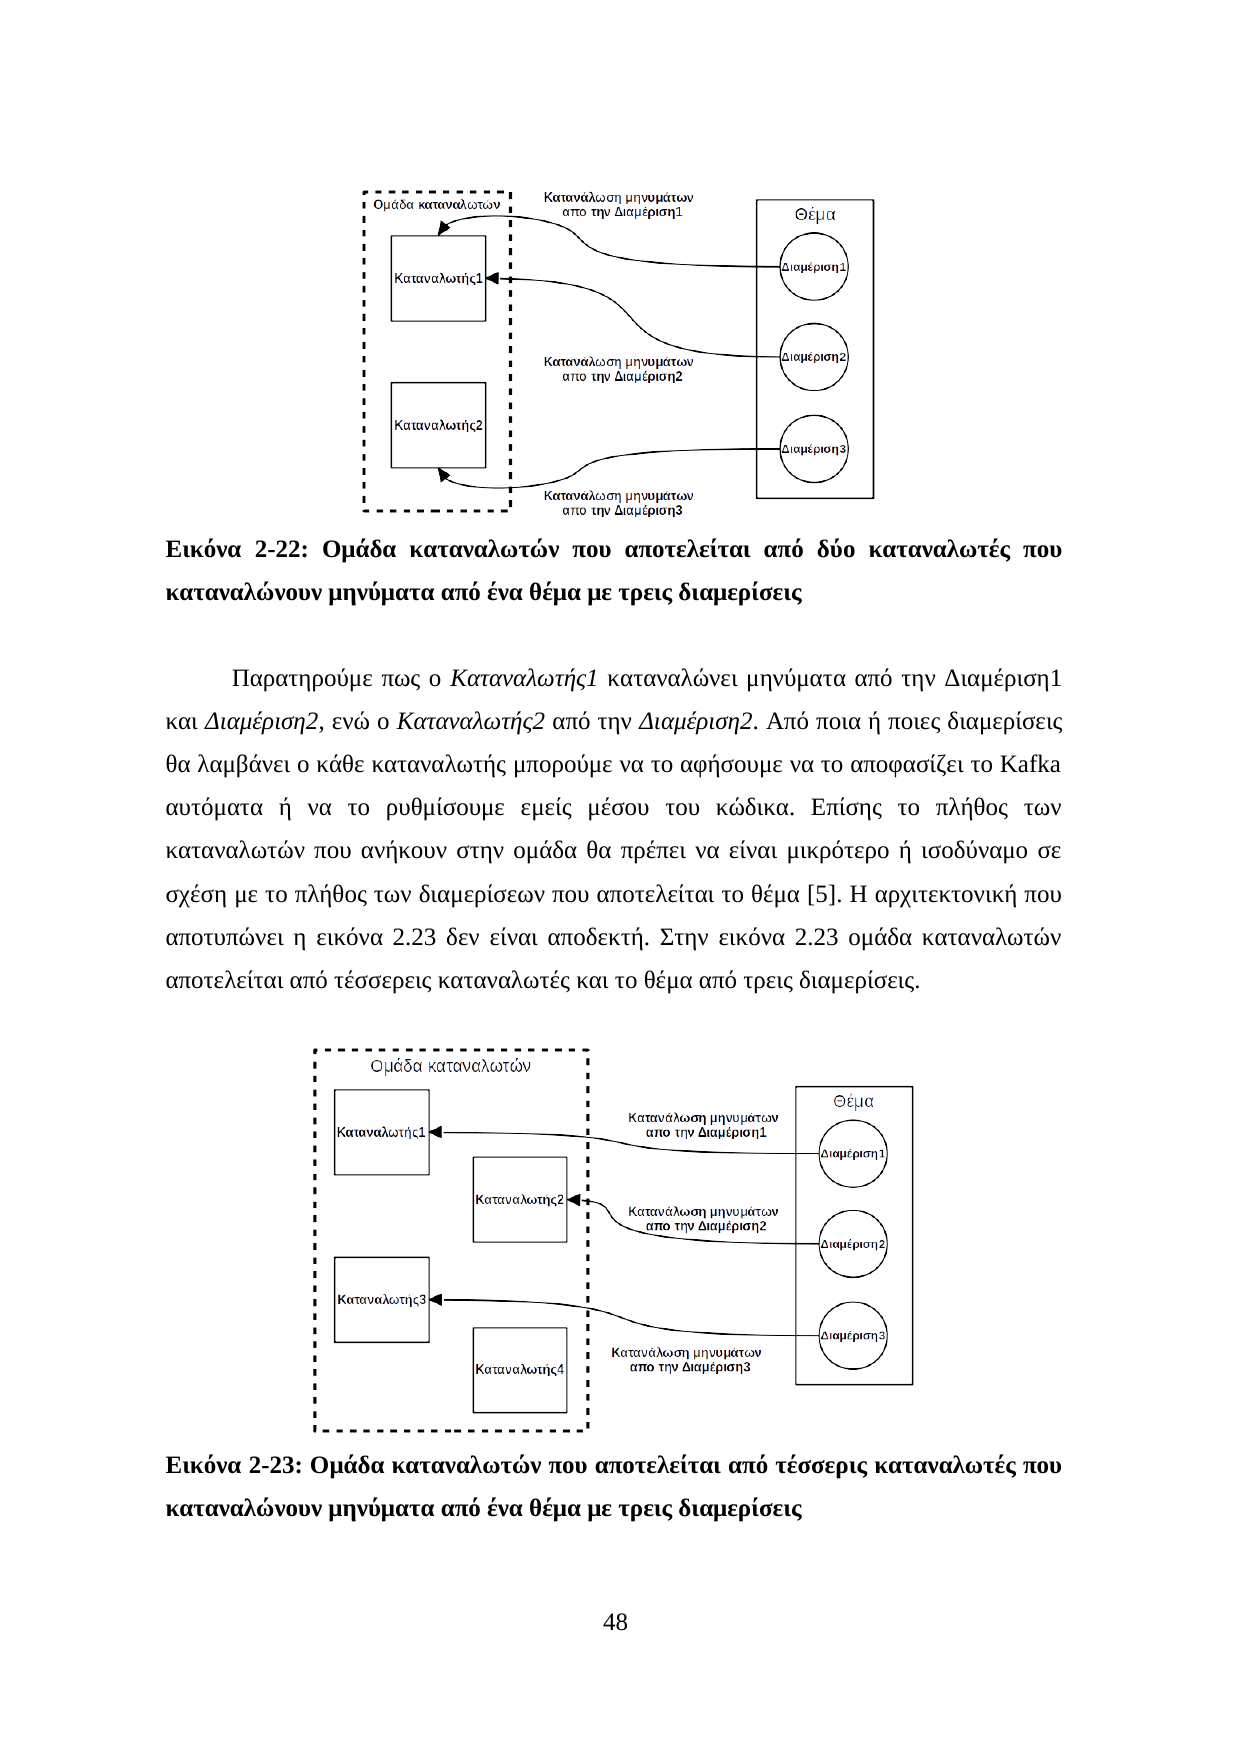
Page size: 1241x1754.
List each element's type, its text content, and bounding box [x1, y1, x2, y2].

picture [165, 1041, 1063, 1436]
text Εικόνα 2-22: Ομάδα καταναλωτών που αποτελείται από δύο καταναλωτές που καταναλώνουν μηνύματα από ένα θέμα με τρεις διαμερίσεις [165, 190, 1063, 606]
text Παρατηρούμε πως ο Καταναλωτής1 καταναλώνει μηνύματα από την Διαμέριση1 και Διαμέριση2, ενώ ο Καταναλωτής2 από την Διαμέριση2. Από ποια ή ποιες διαμερίσεις θα λαμβάνει ο κάθε καταναλωτής μπορούμε να το αφήσουμε να το αποφασίζει το Kafka αυτόματα ή να το ρυθμίσουμε εμείς μέσου του κώδικα. Επίσης το πλήθος των καταναλωτών που ανήκουν στην ομάδα θα πρέπει να είναι μικρότερο ή ισοδύναμο σε σχέση με το πλήθος των διαμερίσεων που αποτελείται το θέμα [5]. Η αρχιτεκτονική που αποτυπώνει η εικόνα 2.23 δεν είναι αποδεκτή. Στην εικόνα 2.23 ομάδα καταναλωτών αποτελείται από τέσσερεις καταναλωτές και το θέμα από τρεις διαμερίσεις. [165, 663, 1063, 994]
text Εικόνα 2-23: Ομάδα καταναλωτών που αποτελείται από τέσσερις καταναλωτές που καταναλώνουν μηνύματα από ένα θέμα με τρεις διαμερίσεις [165, 1436, 1063, 1522]
picture [169, 183, 1067, 520]
